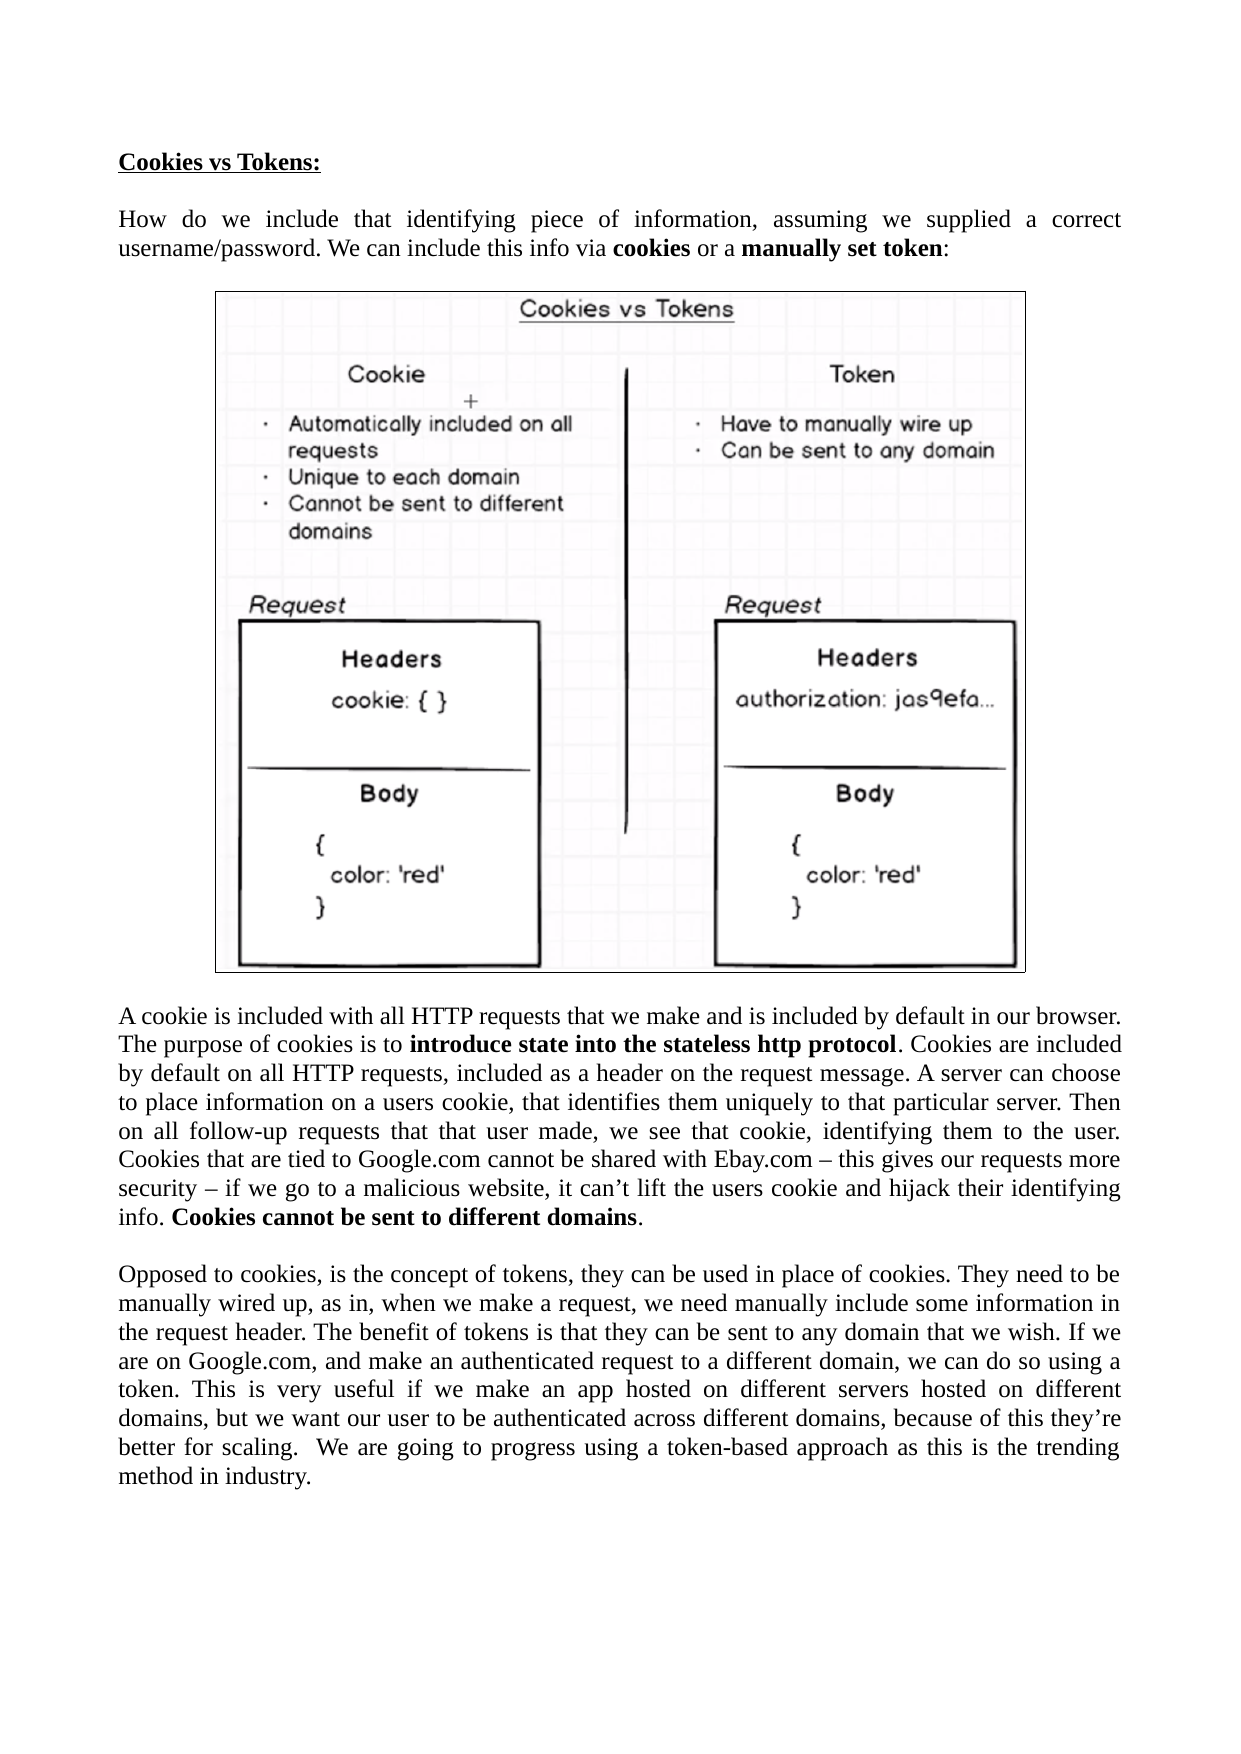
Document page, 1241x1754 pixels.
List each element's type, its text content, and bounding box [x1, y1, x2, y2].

text Cookies vs Tokens: [118, 147, 1122, 176]
picture [218, 293, 1023, 969]
text How do we include that identifying piece of information, assuming we supplied a correct username/password. We can include this info via cookies or a manually set token: [118, 204, 1122, 262]
text A cookie is included with all HTTP requests that we make and is included by default in our browser. The purpose of cookies is to introduce state into the stateless http protocol. Cookies are included by default on all HTTP requests, included as a header on the request message. A server can choose to place information on a users cookie, that identifies them uniquely to that particular server. Then on all follow-up requests that that user made, we see that cookie, identifying them to the user. Cookies that are tied to Google.com cannot be shared with Ebay.com – this gives our requests more security – if we go to a malicious website, it can’t lift the users cookie and hijack their identifying info. Cookies cannot be sent to different domains. [118, 1001, 1122, 1231]
text Opposed to cookies, is the concept of tokens, they can be used in place of cookies. They need to be manually wired up, as in, when we make a request, we need manually include some information in the request header. The benefit of tokens is that they can be sent to any domain that we wish. If we are on Google.com, and make an authenticated request to a different domain, we can do so using a token. This is very useful if we make an app hosted on different servers hosted on different domains, but we want our user to be authenticated across different domains, because of this they’re better for scaling. We are going to progress using a token-based approach as this is the trending method in industry. [118, 1259, 1122, 1489]
